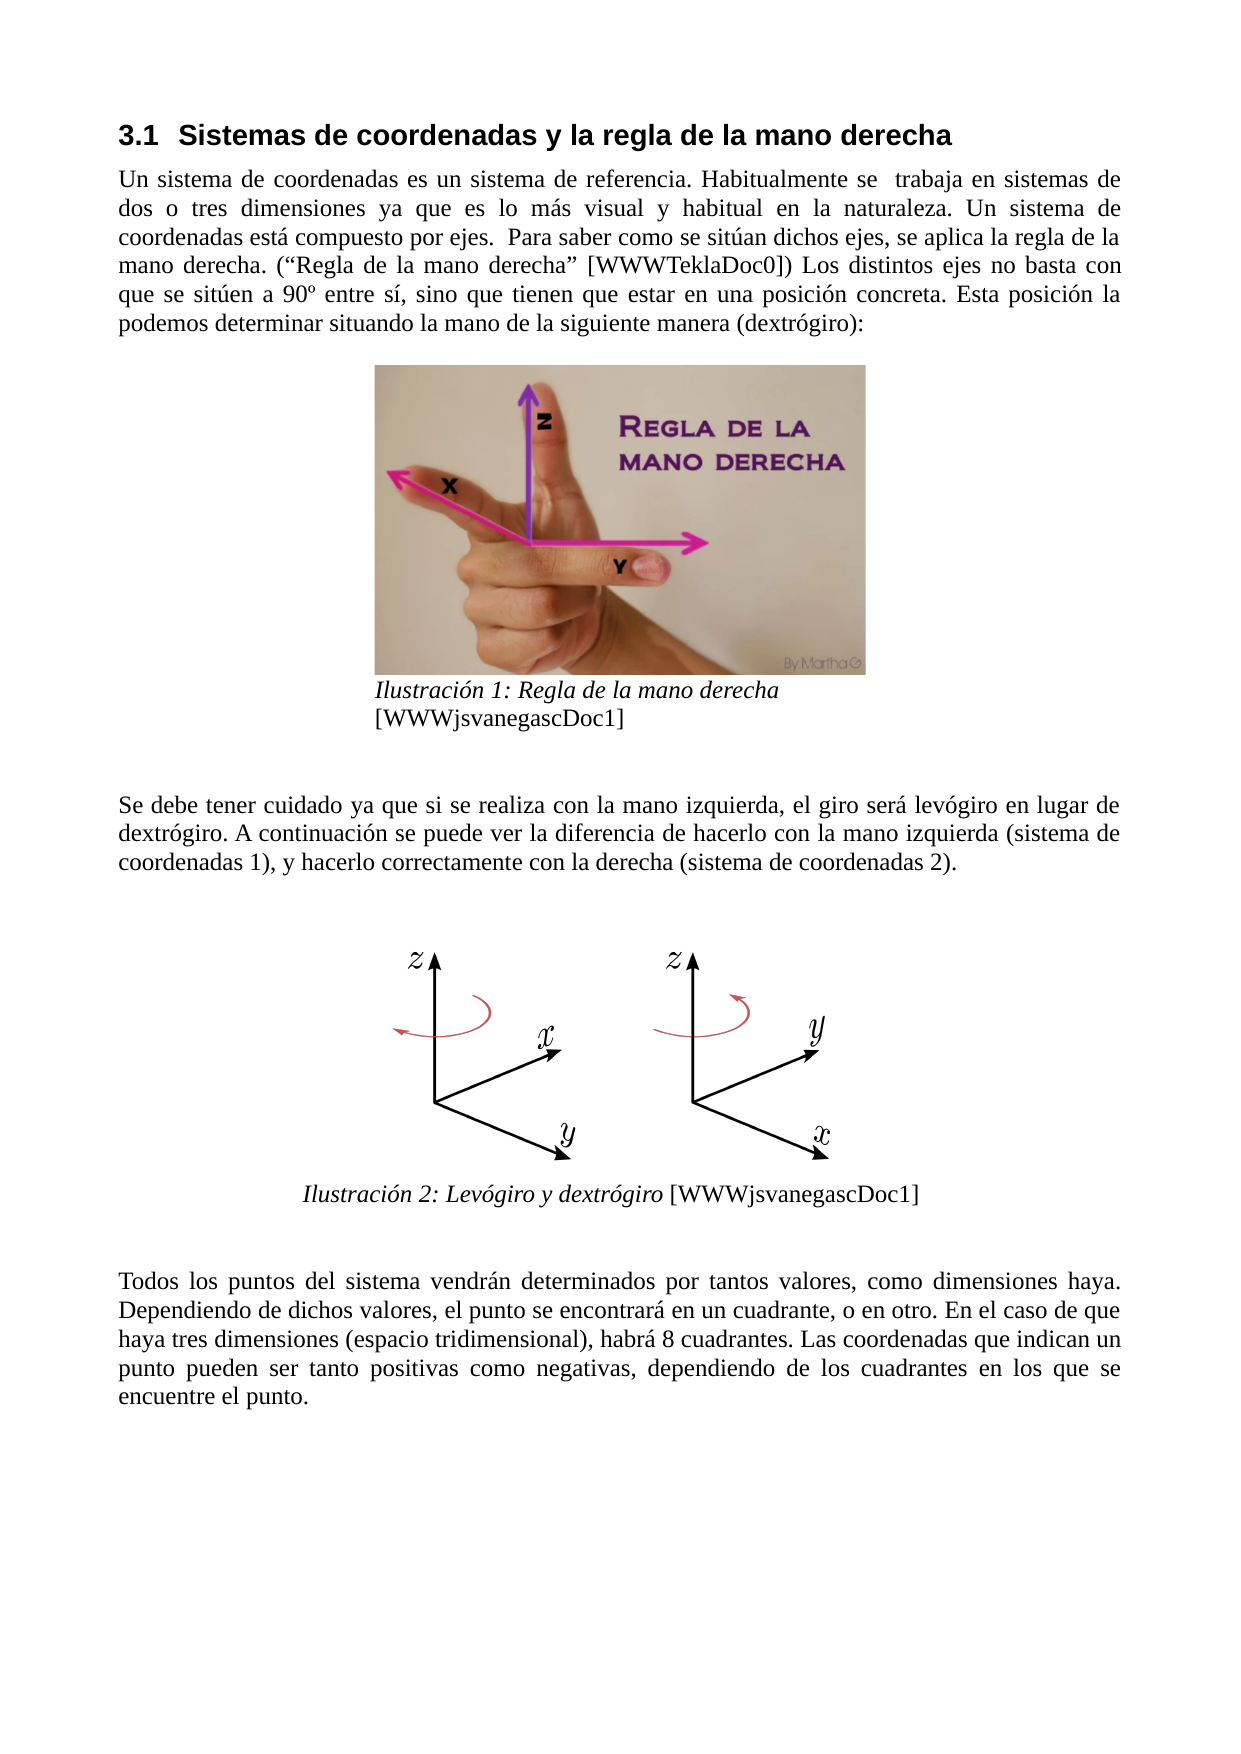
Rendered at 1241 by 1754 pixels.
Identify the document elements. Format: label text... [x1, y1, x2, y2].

text Se debe tener cuidado ya que si se realiza con la mano izquierda, el giro será levógiro en lugar de dextrógiro. A continuación se puede ver la diferencia de hacerlo con la mano izquierda (sistema de coordenadas 1), y hacerlo correctamente con la derecha (sistema de coordenadas 2). [118, 790, 1122, 876]
text Todos los puntos del sistema vendrán determinados por tantos valores, como dimensiones haya. Dependiendo de dichos valores, el punto se encontrará en un cuadrante, o en otro. En el caso de que haya tres dimensiones (espacio tridimensional), habrá 8 cuadrantes. Las coordenadas que indican un punto pueden ser tanto positivas como negativas, dependiendo de los cuadrantes en los que se encuentre el punto. [118, 1266, 1122, 1410]
subtitle Sistemas de coordenadas y la regla de la mano derecha [118, 118, 1122, 152]
picture [374, 365, 866, 675]
picture [374, 933, 866, 1179]
text Ilustración 1: Regla de la mano derecha [WWWjsvanegascDoc1] [374, 675, 866, 732]
text Ilustración 2: Levógiro y dextrógiro [WWWjsvanegascDoc1] [302, 946, 938, 1208]
text Un sistema de coordenadas es un sistema de referencia. Habitualmente se trabaja en sistemas de dos o tres dimensiones ya que es lo más visual y habitual en la naturaleza. Un sistema de coordenadas está compuesto por ejes. Para saber como se sitúan dichos ejes, se aplica la regla de la mano derecha. (“Regla de la mano derecha” [WWWTeklaDoc0]) Los distintos ejes no basta con que se sitúen a 90º entre sí, sino que tienen que estar en una posición concreta. Esta posición la podemos determinar situando la mano de la siguiente manera (dextrógiro): [118, 164, 1122, 337]
